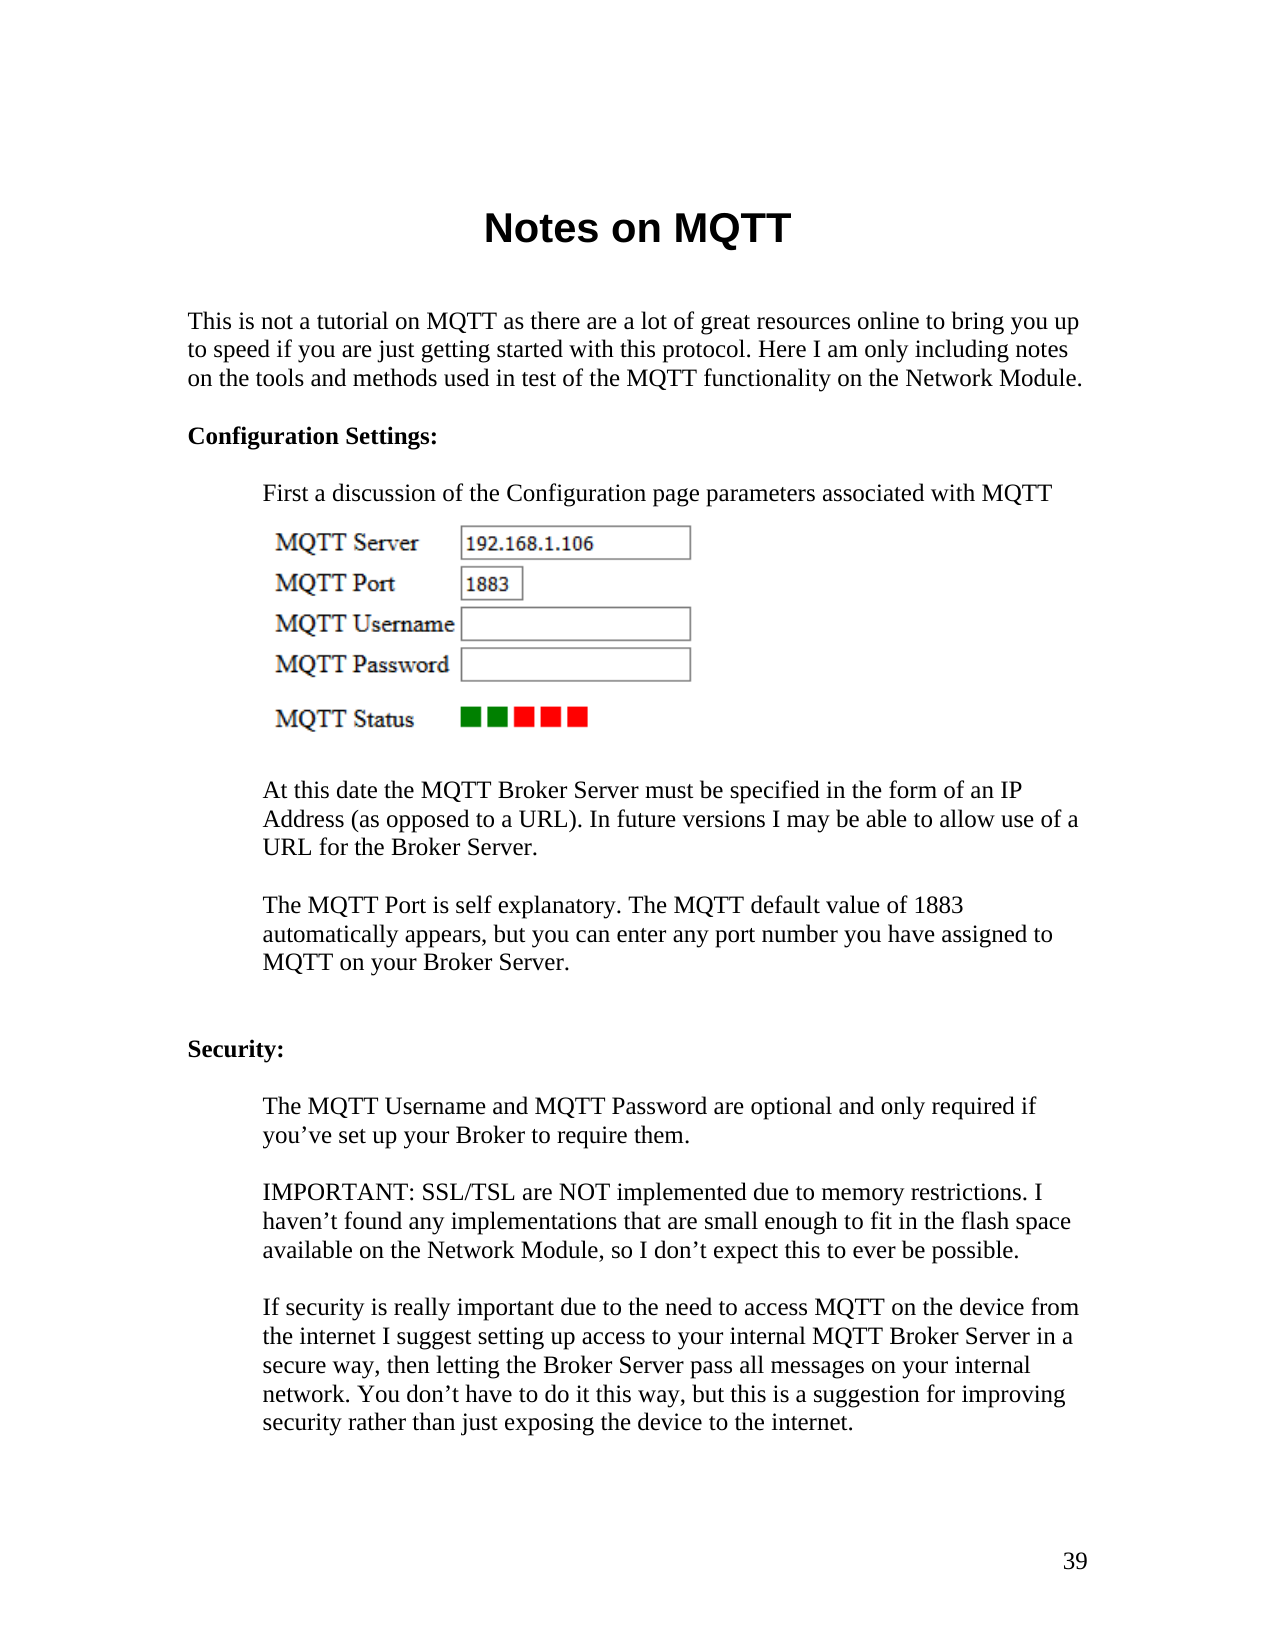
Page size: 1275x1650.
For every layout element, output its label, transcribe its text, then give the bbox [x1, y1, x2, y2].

text This is not a tutorial on MQTT as there are a lot of great resources online to bring you up to speed if you are just getting started with this protocol. Here I am only including notes on the tools and methods used in test of the MQTT functionality on the Network Module. [187, 306, 1087, 392]
text At this date the MQTT Broker Server must be specified in the form of an IP Address (as opposed to a URL). In future versions I may be able to allow use of a URL for the Broker Server. [262, 775, 1087, 861]
text IMPORTANT: SSL/TSL are NOT implemented due to memory restrictions. I haven’t found any implementations that are small enough to fit in the flash space available on the Network Module, so I don’t expect this to ever be possible. [262, 1177, 1087, 1264]
text If security is really important due to the need to access MQTT on the device from the internet I suggest setting up access to your internal MQTT Broker Server in a secure way, then letting the Broker Server pass all messages on your internal network. You don’t have to do it this way, but this is a suggestion for improving security rather than just exposing the device to the internet. [262, 1292, 1087, 1436]
text The MQTT Port is self explanatory. The MQTT default value of 1883 automatically appears, but you can enter any port number you have assigned to MQTT on your Broker Server. [262, 890, 1087, 976]
text Security: [187, 1034, 1087, 1062]
subtitle Notes on MQTT [187, 204, 1087, 252]
text The MQTT Username and MQTT Password are optional and only required if you’ve set up your Broker to require them. [262, 1091, 1087, 1149]
picture [262, 507, 718, 746]
text Configuration Settings: [187, 421, 1087, 449]
text First a discussion of the Configuration page parameters associated with MQTT [262, 478, 1087, 507]
